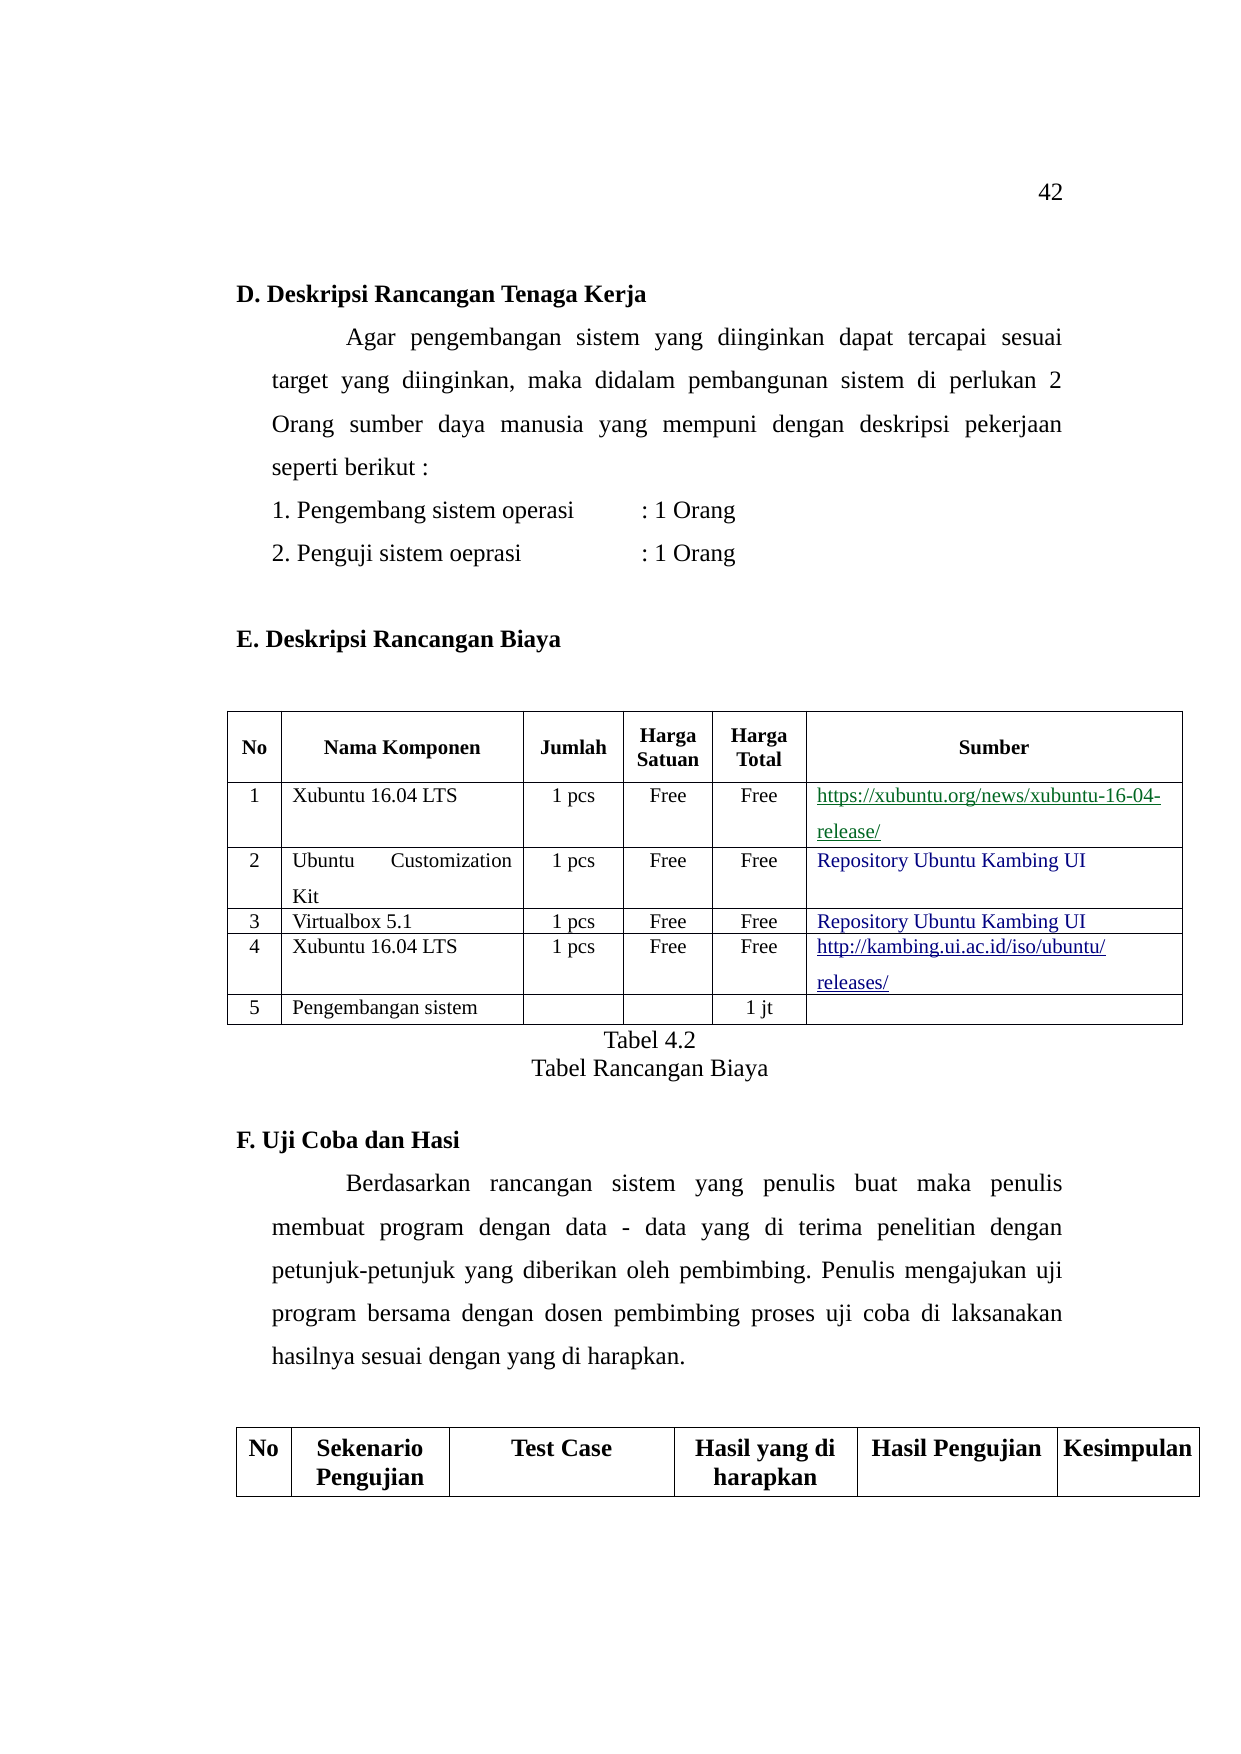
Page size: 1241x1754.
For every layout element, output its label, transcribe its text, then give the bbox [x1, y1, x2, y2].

table_header Sumber [807, 712, 1182, 782]
table_cell Repository Ubuntu Kambing UI [807, 848, 1182, 908]
table_header Nama Komponen [282, 712, 523, 782]
table_header Hasil Pengujian [858, 1428, 1057, 1496]
table_cell Ubuntu Customization Kit [282, 848, 523, 908]
table_header Harga Satuan [624, 712, 712, 782]
table_cell Xubuntu 16.04 LTS [282, 934, 523, 994]
table_cell http://kambing.ui.ac.id/iso/ubuntu/releases/ [807, 934, 1182, 994]
table_cell Xubuntu 16.04 LTS [282, 783, 523, 847]
table_cell 1 jt [713, 995, 806, 1024]
table_cell 1 pcs [524, 934, 623, 994]
table_cell Repository Ubuntu Kambing UI [807, 909, 1182, 933]
table_cell 3 [228, 909, 281, 933]
table_cell 1 pcs [524, 848, 623, 908]
text F. Uji Coba dan Hasi [236, 1125, 1063, 1154]
table_header Kesimpulan [1058, 1428, 1199, 1496]
table_cell Free [713, 848, 806, 908]
table_cell Pengembangan sistem [282, 995, 523, 1024]
table_cell Free [624, 934, 712, 994]
table_header Harga Total [713, 712, 806, 782]
table_header Sekenario Pengujian [292, 1428, 449, 1496]
table_cell [524, 995, 623, 1024]
text Agar pengembangan sistem yang diinginkan dapat tercapai sesuai target yang diinginkan, maka didalam pembangunan sistem di perlukan 2 Orang sumber daya manusia yang mempuni dengan deskripsi pekerjaan seperti berikut : [272, 322, 1063, 481]
table_cell 4 [228, 934, 281, 994]
table_cell [624, 995, 712, 1024]
table_cell 1 [228, 783, 281, 847]
table_cell 1 pcs [524, 909, 623, 933]
text Berdasarkan rancangan sistem yang penulis buat maka penulis membuat program dengan data - data yang di terima penelitian dengan petunjuk-petunjuk yang diberikan oleh pembimbing. Penulis mengajukan uji program bersama dengan dosen pembimbing proses uji coba di laksanakan hasilnya sesuai dengan yang di harapkan. [272, 1168, 1063, 1370]
table_cell Free [713, 783, 806, 847]
text E. Deskripsi Rancangan Biaya [236, 624, 1063, 653]
table_cell Free [624, 783, 712, 847]
text Tabel Rancangan Biaya [236, 1053, 1063, 1082]
table_header Test Case [450, 1428, 674, 1496]
table_cell Free [713, 909, 806, 933]
table_cell Free [624, 909, 712, 933]
table_cell Virtualbox 5.1 [282, 909, 523, 933]
table_cell 5 [228, 995, 281, 1024]
table_header Jumlah [524, 712, 623, 782]
table_header No [228, 712, 281, 782]
text 1. Pengembang sistem operasi : 1 Orang [272, 495, 1063, 524]
table_cell https://xubuntu.org/news/xubuntu-16-04-release/ [807, 783, 1182, 847]
text D. Deskripsi Rancangan Tenaga Kerja [236, 279, 1063, 308]
table_cell 2 [228, 848, 281, 908]
table_cell 1 pcs [524, 783, 623, 847]
table_cell [807, 995, 1182, 1024]
table_header No [237, 1428, 291, 1496]
text Tabel 4.2 [236, 1025, 1063, 1053]
text 2. Penguji sistem oeprasi : 1 Orang [272, 538, 1063, 567]
table_cell Free [624, 848, 712, 908]
table_cell Free [713, 934, 806, 994]
table_header Hasil yang di harapkan [675, 1428, 857, 1496]
